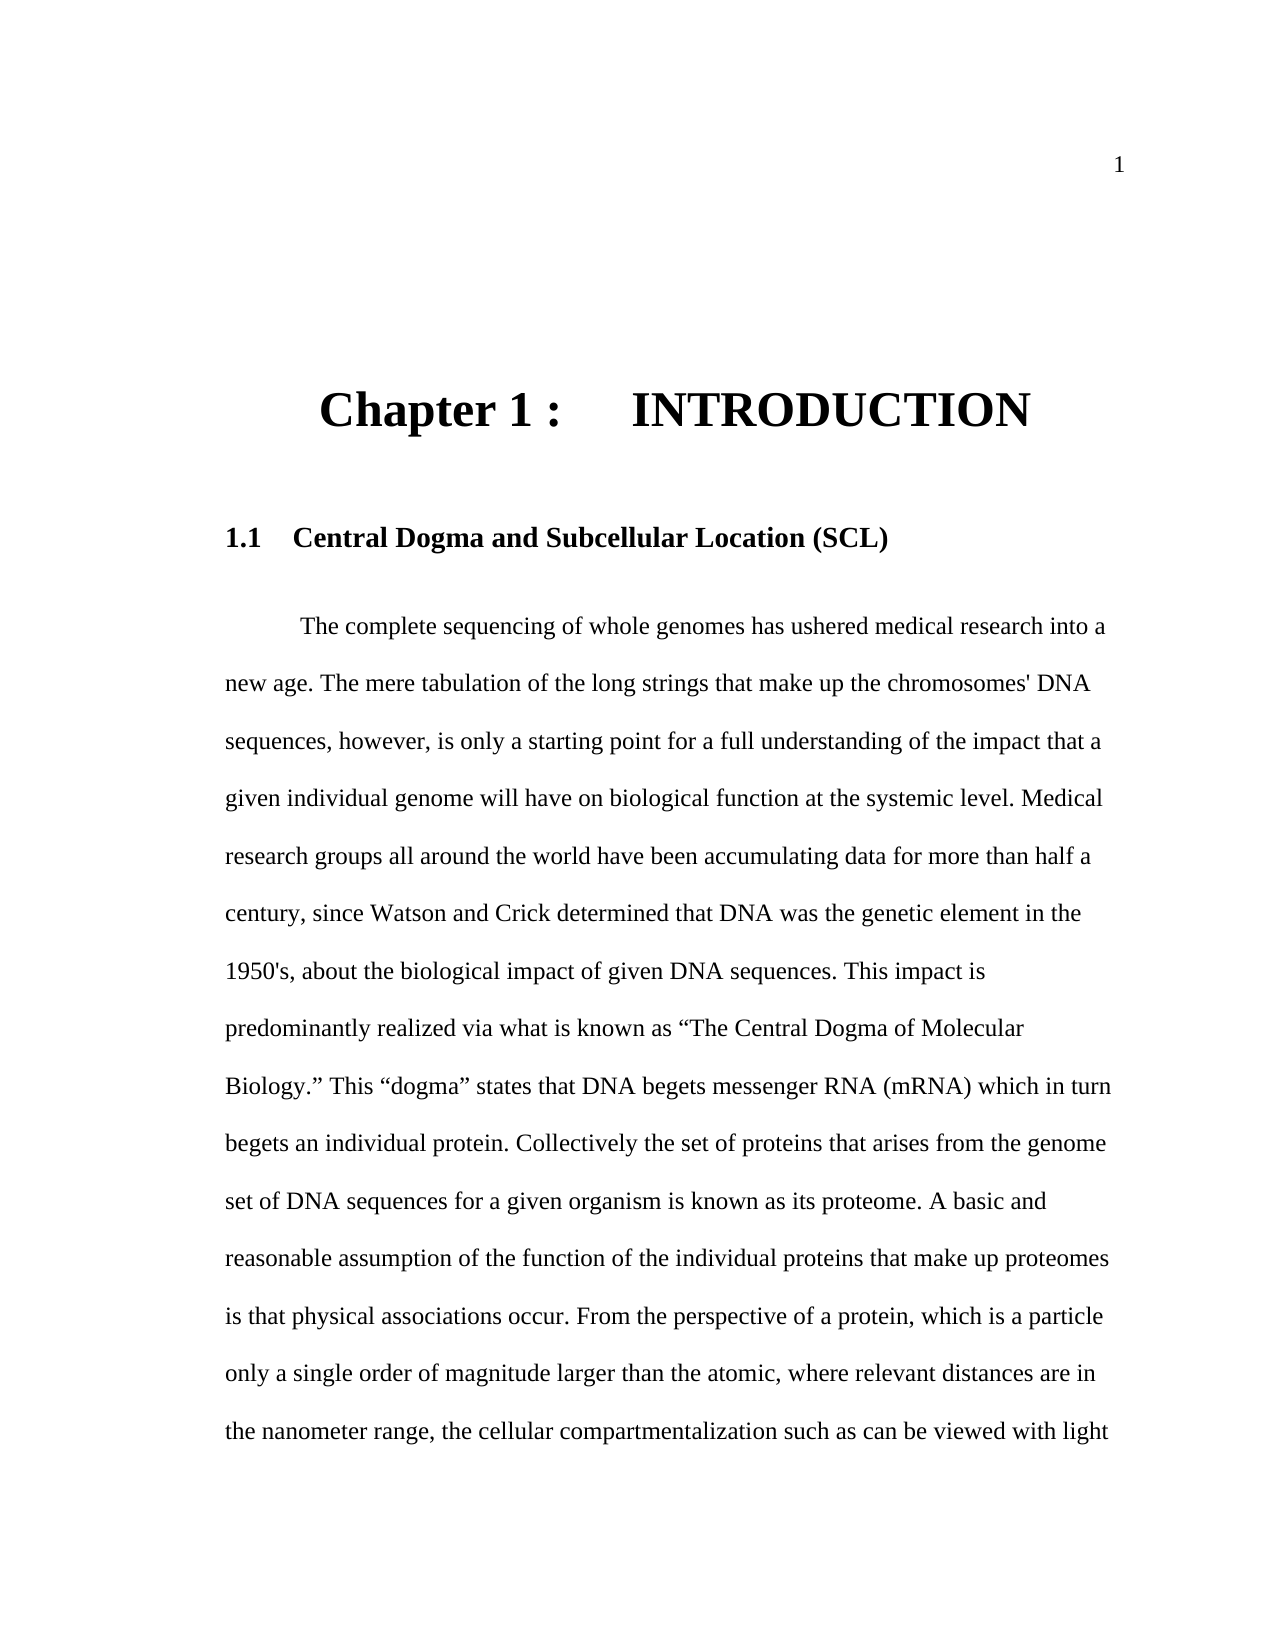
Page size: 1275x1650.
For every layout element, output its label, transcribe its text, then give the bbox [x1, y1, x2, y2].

subtitle INTRODUCTION [225, 380, 1125, 437]
subtitle Central Dogma and Subcellular Location (SCL) [225, 520, 1125, 553]
text The complete sequencing of whole genomes has ushered medical research into a new age. The mere tabulation of the long strings that make up the chromosomes' DNA sequences, however, is only a starting point for a full understanding of the impact that a given individual genome will have on biological function at the systemic level. Medical research groups all around the world have been accumulating data for more than half a century, since Watson and Crick determined that DNA was the genetic element in the 1950's, about the biological impact of given DNA sequences. This impact is predominantly realized via what is known as “The Central Dogma of Molecular Biology.” This “dogma” states that DNA begets messenger RNA (mRNA) which in turn begets an individual protein. Collectively the set of proteins that arises from the genome set of DNA sequences for a given organism is known as its proteome. A basic and reasonable assumption of the function of the individual proteins that make up proteomes is that physical associations occur. From the perspective of a protein, which is a particle only a single order of magnitude larger than the atomic, where relevant distances are in the nanometer range, the cellular compartmentalization such as can be viewed with light [225, 611, 1125, 1445]
